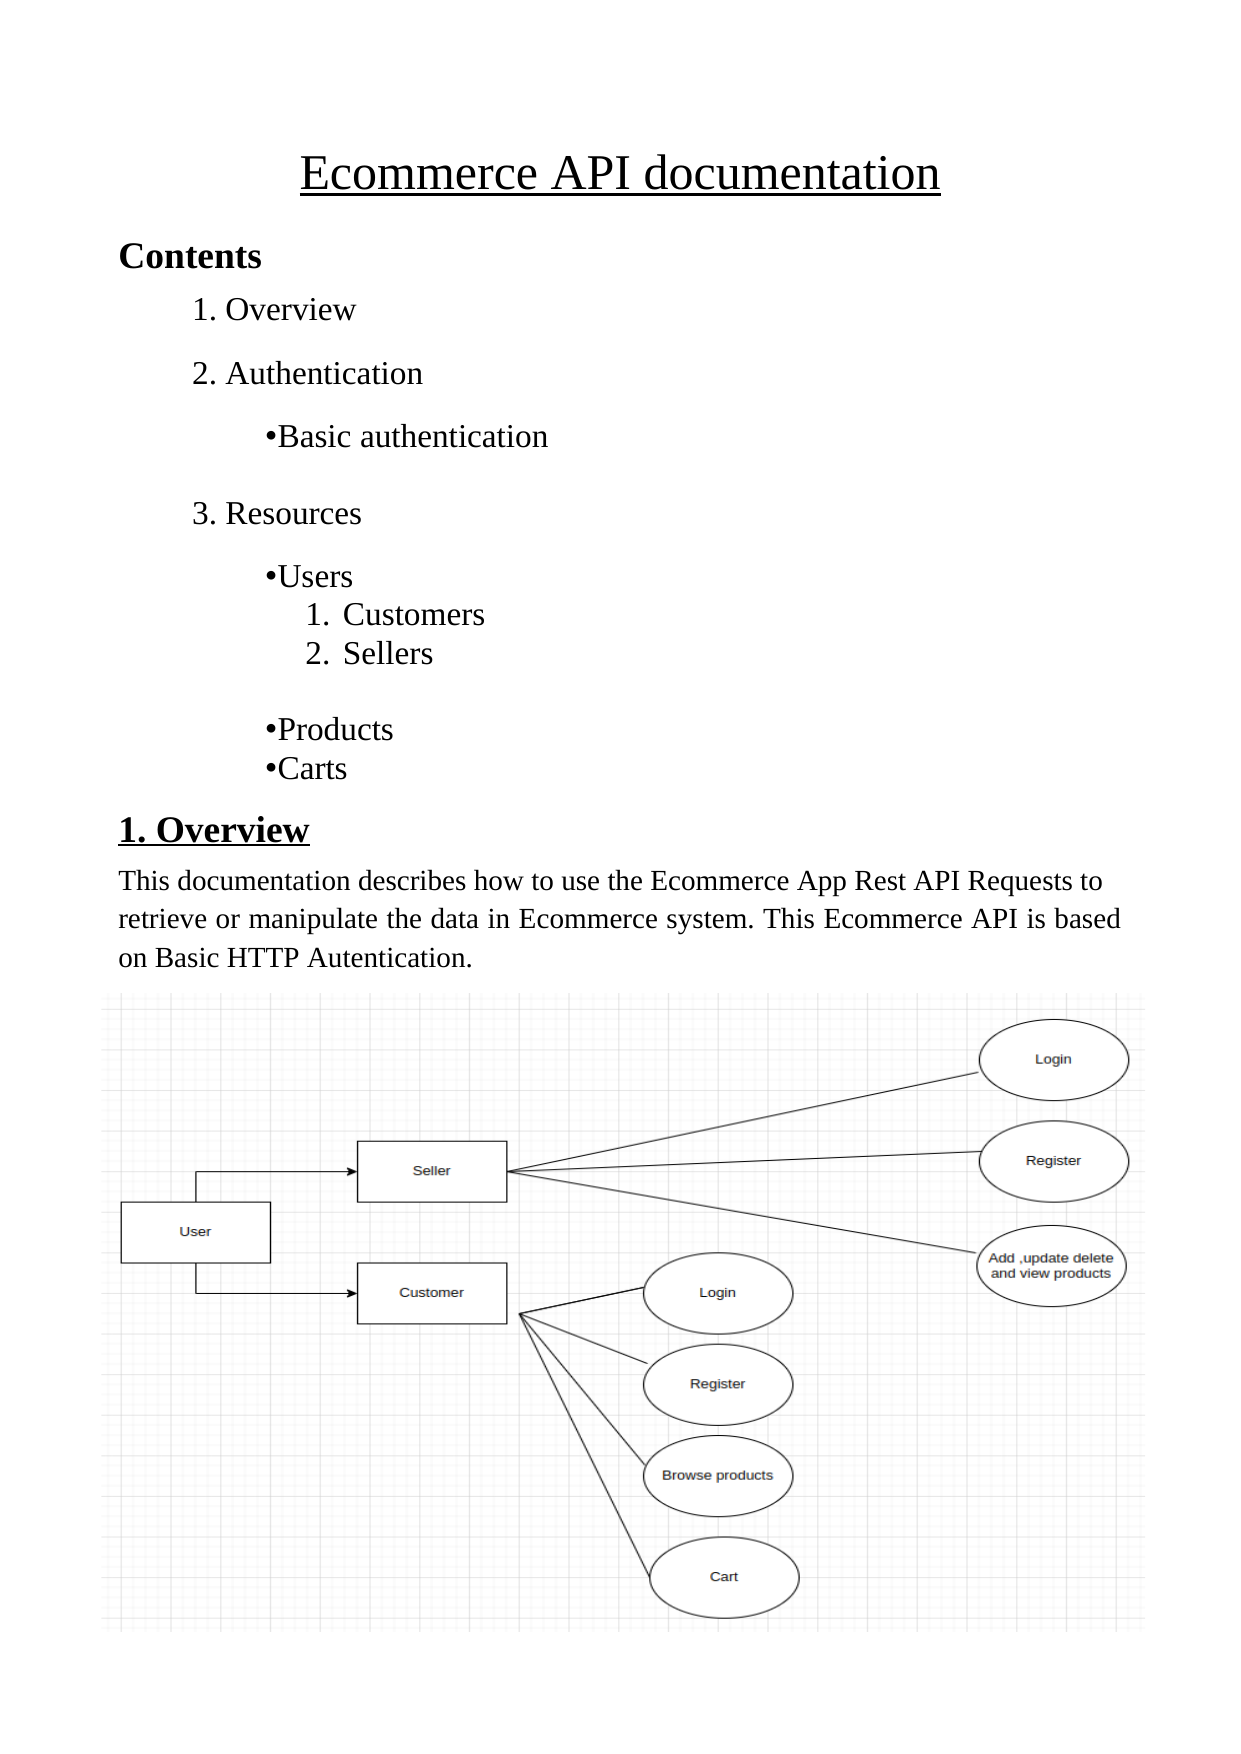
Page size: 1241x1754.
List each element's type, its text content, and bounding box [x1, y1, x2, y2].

list 3. Resources [118, 493, 1122, 531]
list 1. Overview [118, 289, 1122, 328]
list Users [118, 556, 1122, 594]
picture [101, 993, 878, 1632]
list Products [118, 709, 1122, 748]
list Carts [118, 748, 1122, 786]
text This documentation describes how to use the Ecommerce App Rest API Requests to [118, 863, 1122, 896]
list Basic authentication [118, 416, 1122, 454]
list Sellers [305, 633, 1122, 671]
subtitle Contents [118, 234, 1122, 277]
list Customers [305, 594, 1122, 633]
subtitle 1. Overview [118, 807, 1122, 850]
subtitle Ecommerce API documentation [118, 143, 1122, 201]
list 2. Authentication [118, 353, 1122, 391]
text retrieve or manipulate the data in Ecommerce system. This Ecommerce API is based on Basic HTTP Autentication. [118, 901, 1122, 973]
